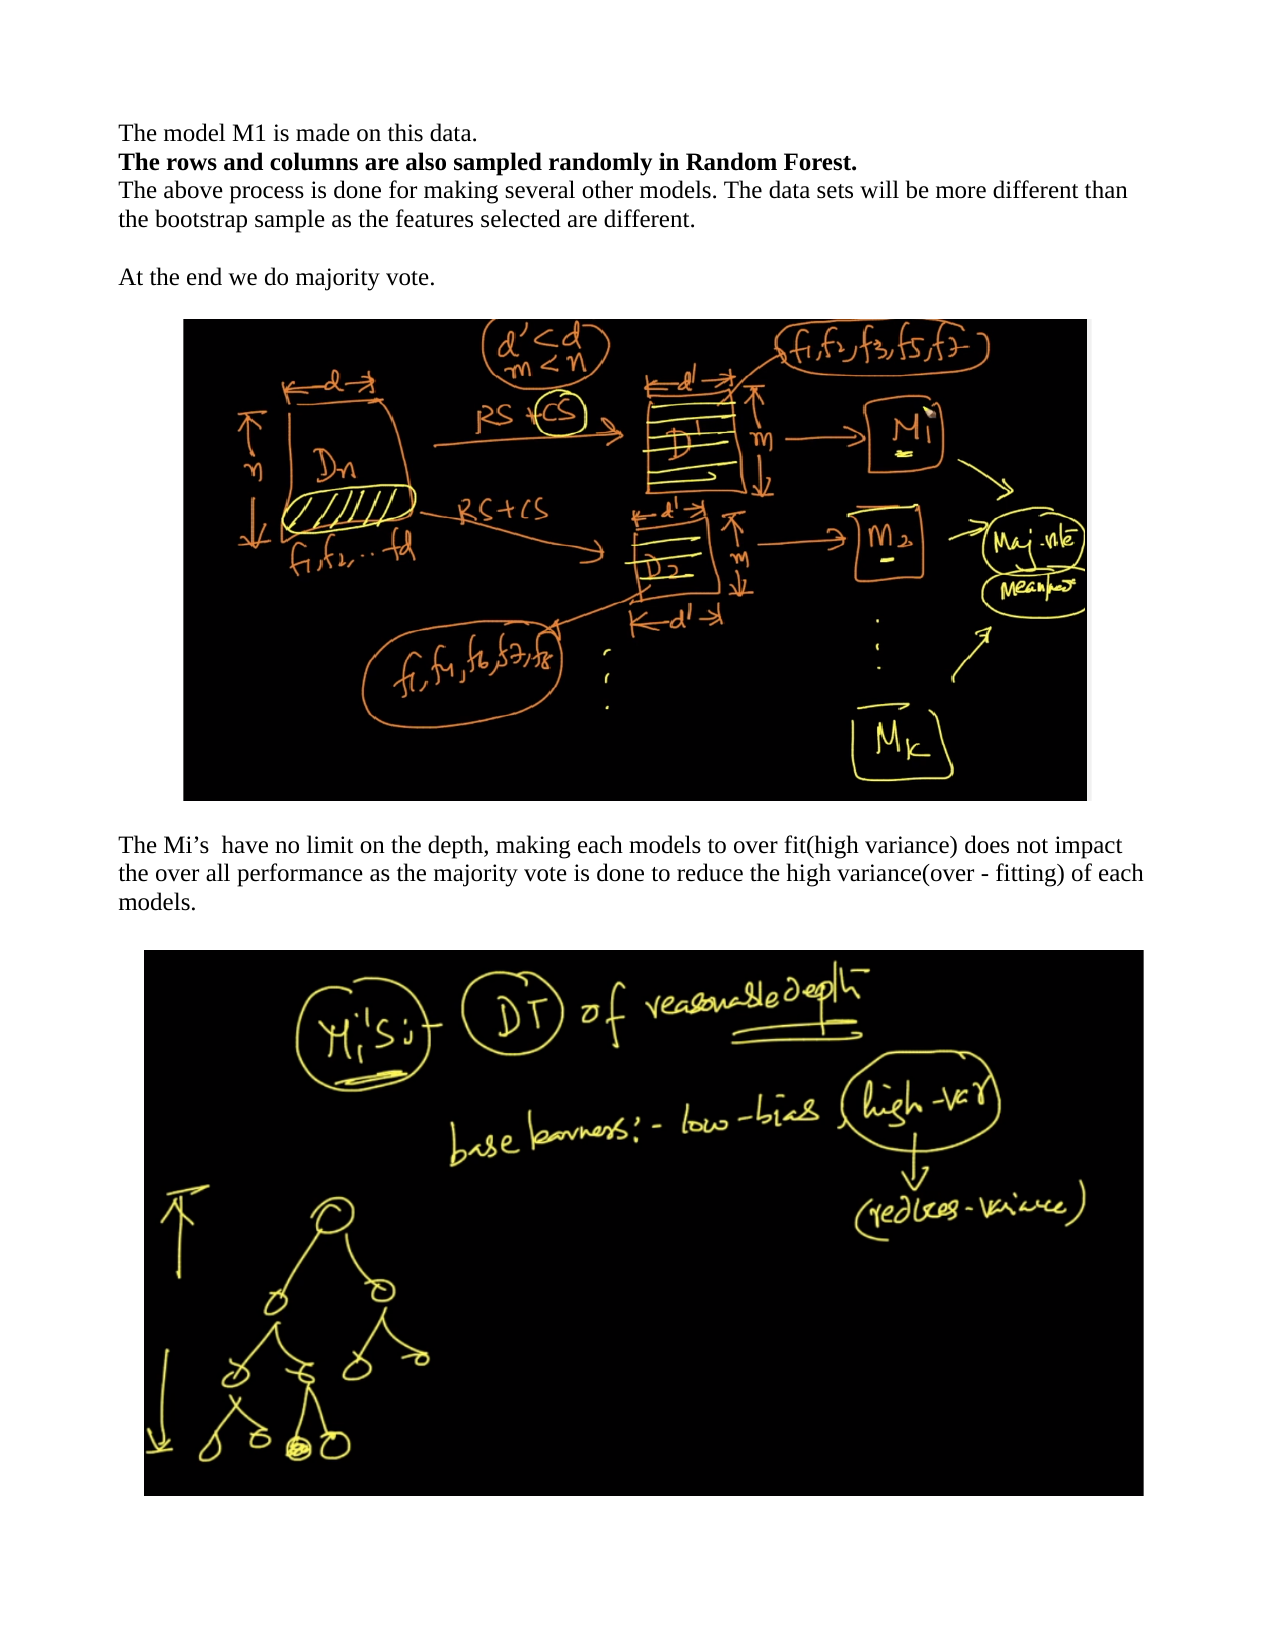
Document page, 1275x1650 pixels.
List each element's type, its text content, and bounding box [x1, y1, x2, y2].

picture [183, 319, 1092, 801]
text At the end we do majority vote. [118, 262, 1157, 291]
text The rows and columns are also sampled randomly in Random Forest. [118, 147, 1157, 176]
text The model M1 is made on this data. [118, 118, 1157, 147]
picture [144, 950, 1144, 1496]
text The above process is done for making several other models. The data sets will be more different than the bootstrap sample as the features selected are different. [118, 176, 1157, 233]
text The Mi’s have no limit on the depth, making each models to over fit(high variance) does not impact the over all performance as the majority vote is done to reduce the high variance(over - fitting) of each models. [118, 830, 1157, 916]
